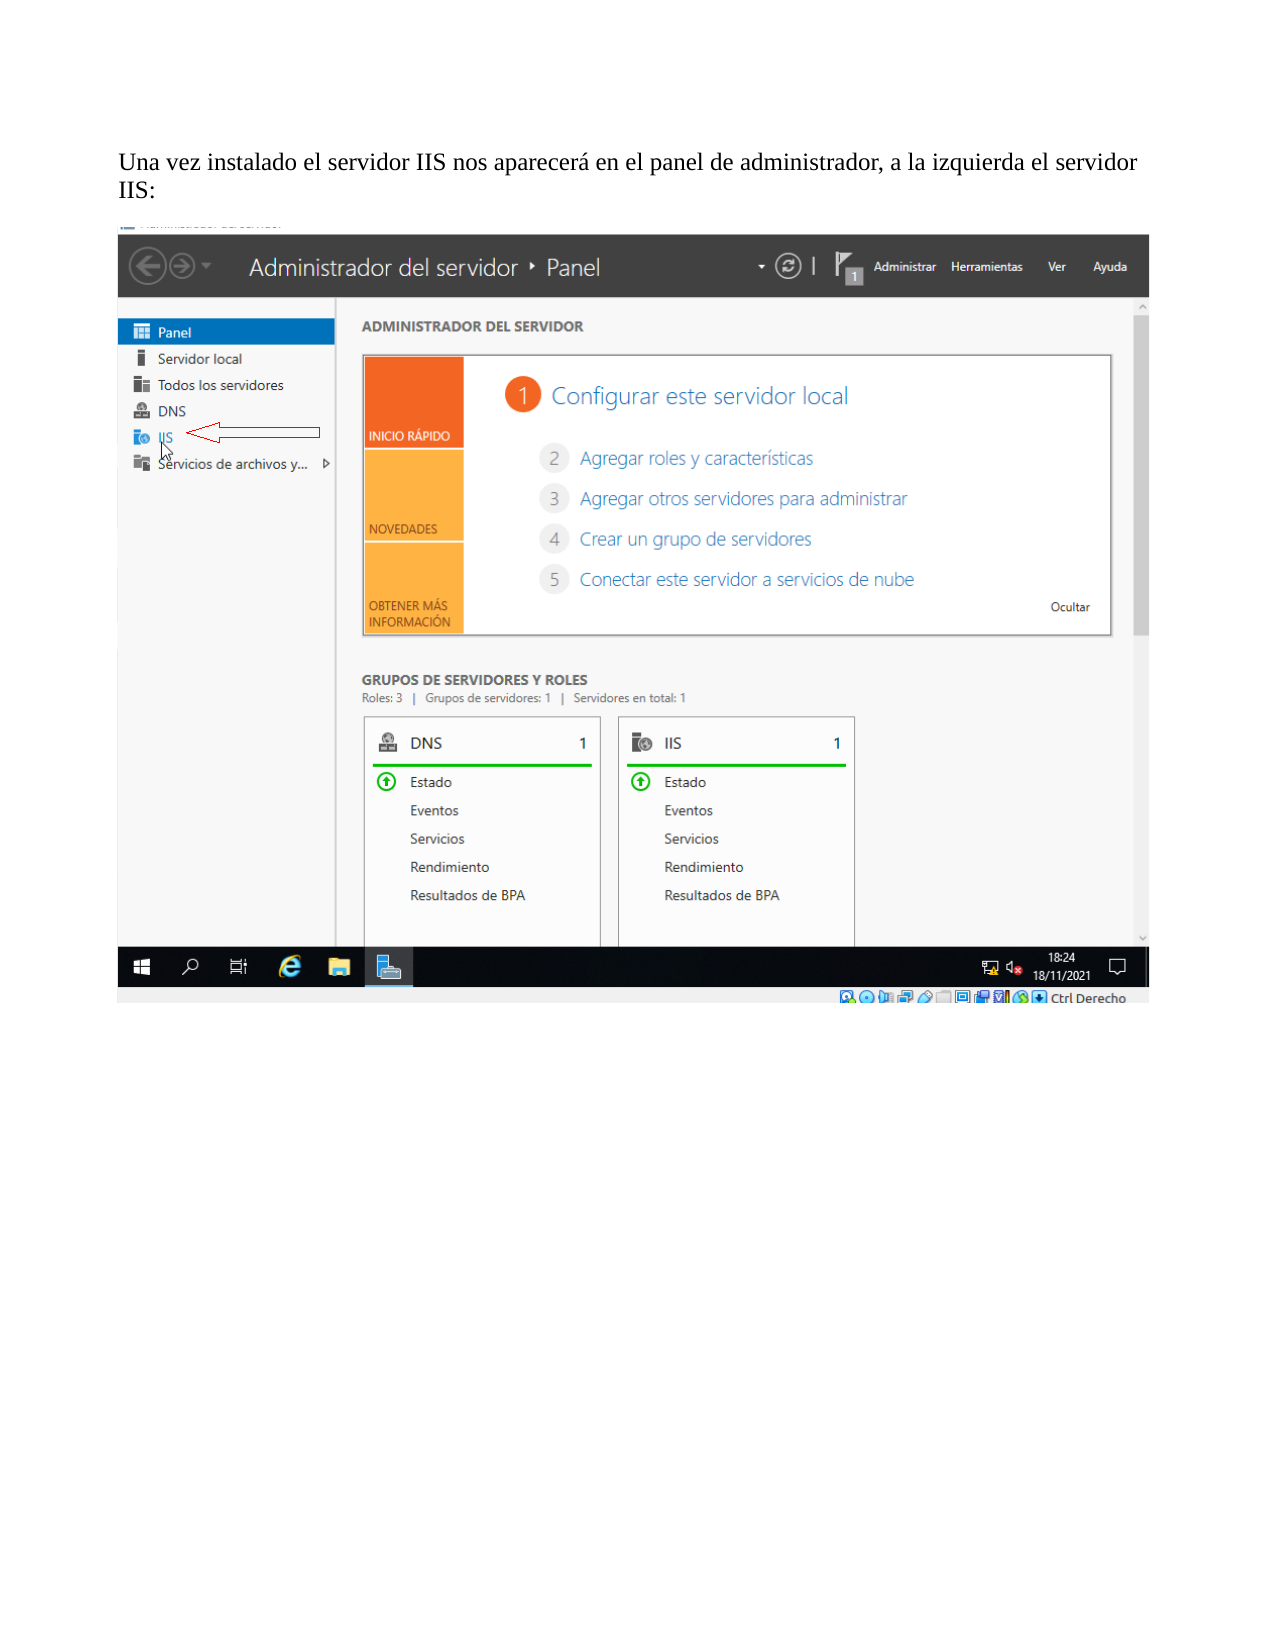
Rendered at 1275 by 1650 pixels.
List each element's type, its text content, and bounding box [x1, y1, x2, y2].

text Una vez instalado el servidor IIS nos aparecerá en el panel de administrador, a la izquierda el servidor IIS: [118, 147, 1157, 204]
picture [1049, 227, 1150, 1003]
